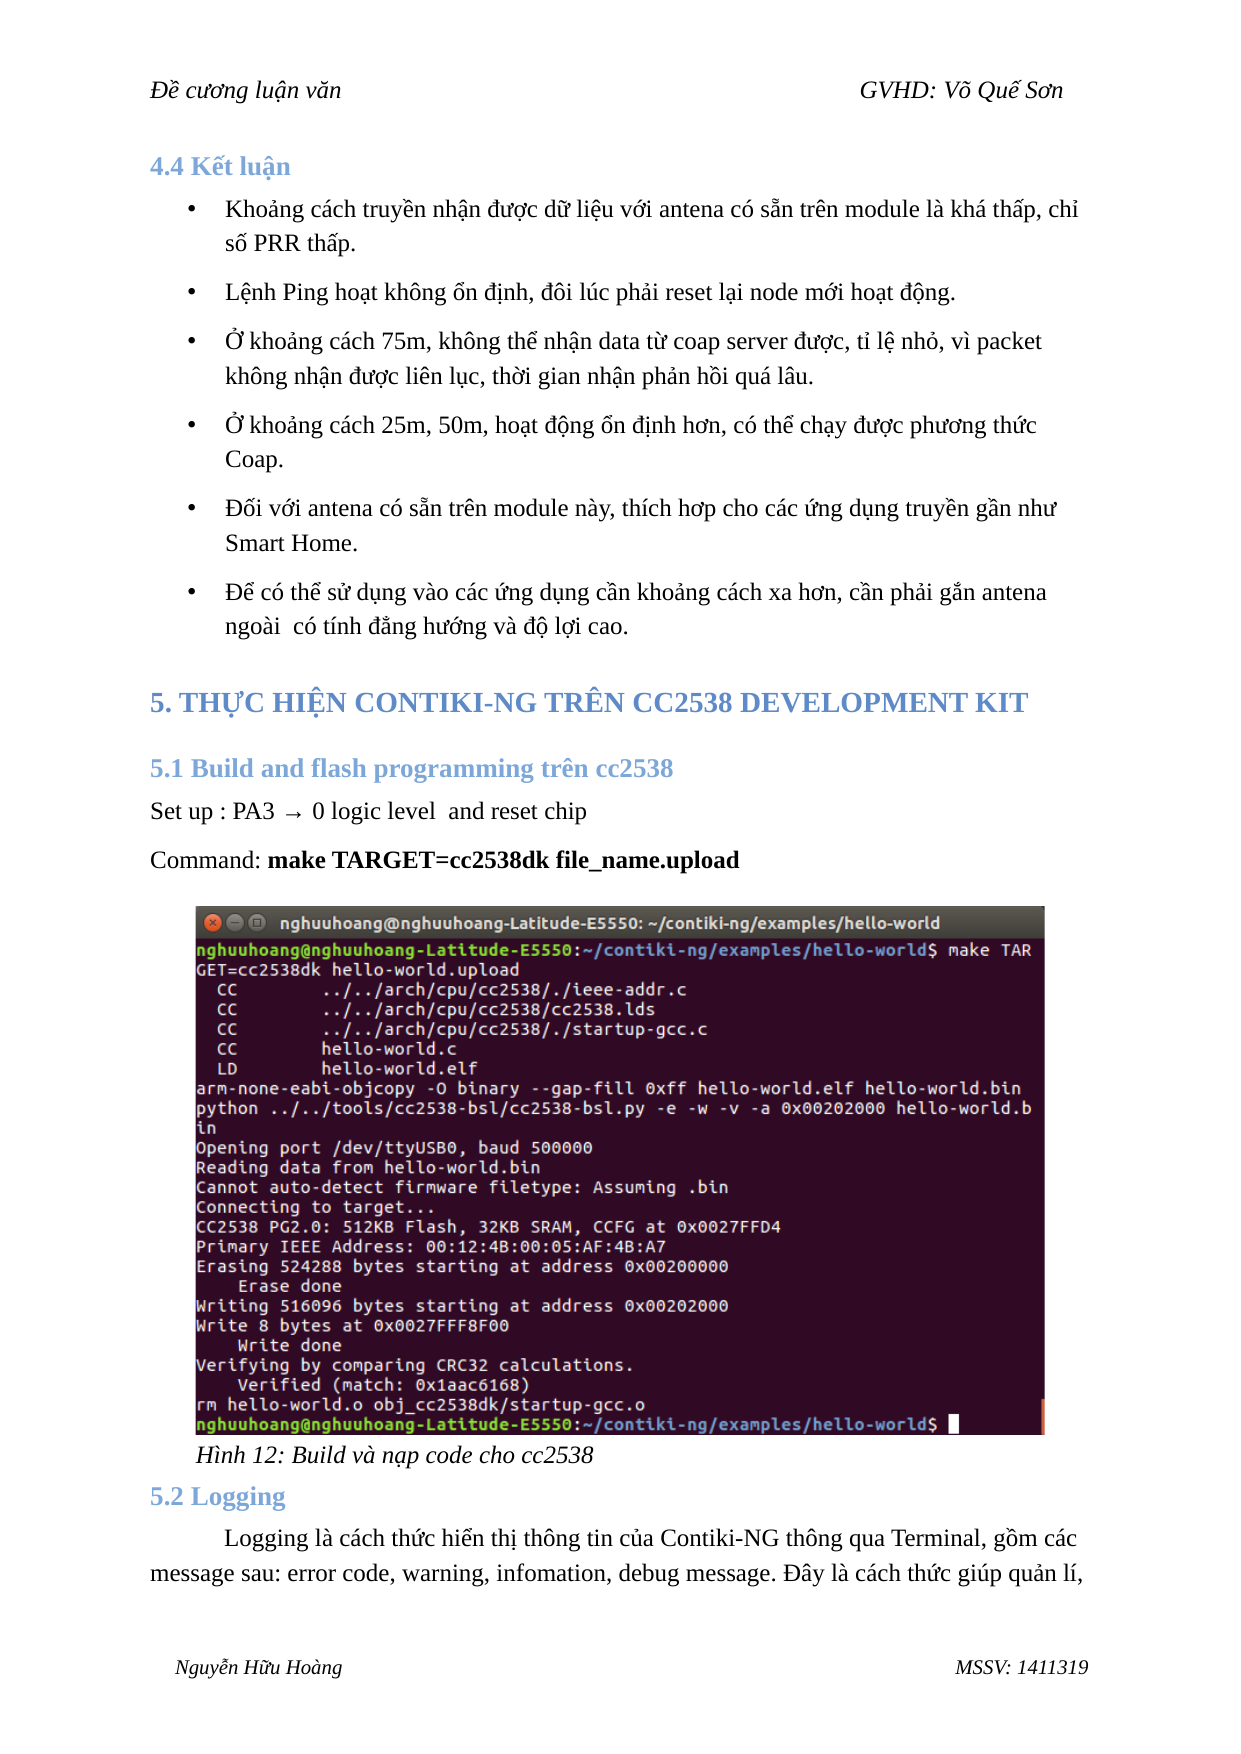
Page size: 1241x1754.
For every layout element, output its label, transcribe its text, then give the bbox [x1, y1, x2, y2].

text Hình 12: Build và nạp code cho cc2538 [196, 1435, 1045, 1468]
picture [195, 906, 1045, 1435]
text Set up : PA3 → 0 logic level and reset chip [150, 796, 1090, 825]
subtitle 5.2 Logging [150, 1480, 1090, 1511]
list Ở khoảng cách 75m, không thể nhận data từ coap server được, tỉ lệ nhỏ, vì packet không nhận được liên lục, thời gian nhận phản hồi quá lâu. [187, 326, 1090, 389]
list Ở khoảng cách 25m, 50m, hoạt động ổn định hơn, có thể chạy được phương thức Coap. [187, 410, 1090, 473]
subtitle 5.1 Build and flash programming trên cc2538 [150, 752, 1090, 783]
subtitle 4.4 Kết luận [150, 150, 1090, 181]
list Khoảng cách truyền nhận được dữ liệu với antena có sẵn trên module là khá thấp, chỉ số PRR thấp. [187, 194, 1090, 257]
text Command: make TARGET=cc2538dk file_name.upload [150, 845, 1090, 874]
text Logging là cách thức hiển thị thông tin của Contiki-NG thông qua Terminal, gồm các message sau: error code, warning, infomation, debug message. Đây là cách thức giúp quản lí, [150, 1523, 1090, 1587]
list Lệnh Ping hoạt không ổn định, đôi lúc phải reset lại node mới hoạt động. [187, 277, 1090, 306]
list Đối với antena có sẵn trên module này, thích hơp cho các ứng dụng truyền gần như Smart Home. [187, 493, 1090, 557]
list Để có thể sử dụng vào các ứng dụng cần khoảng cách xa hơn, cần phải gắn antena ngoài có tính đẳng hướng và độ lợi cao. [187, 577, 1090, 640]
subtitle 5. THỰC HIỆN CONTIKI-NG TRÊN CC2538 DEVELOPMENT KIT [150, 685, 1090, 719]
